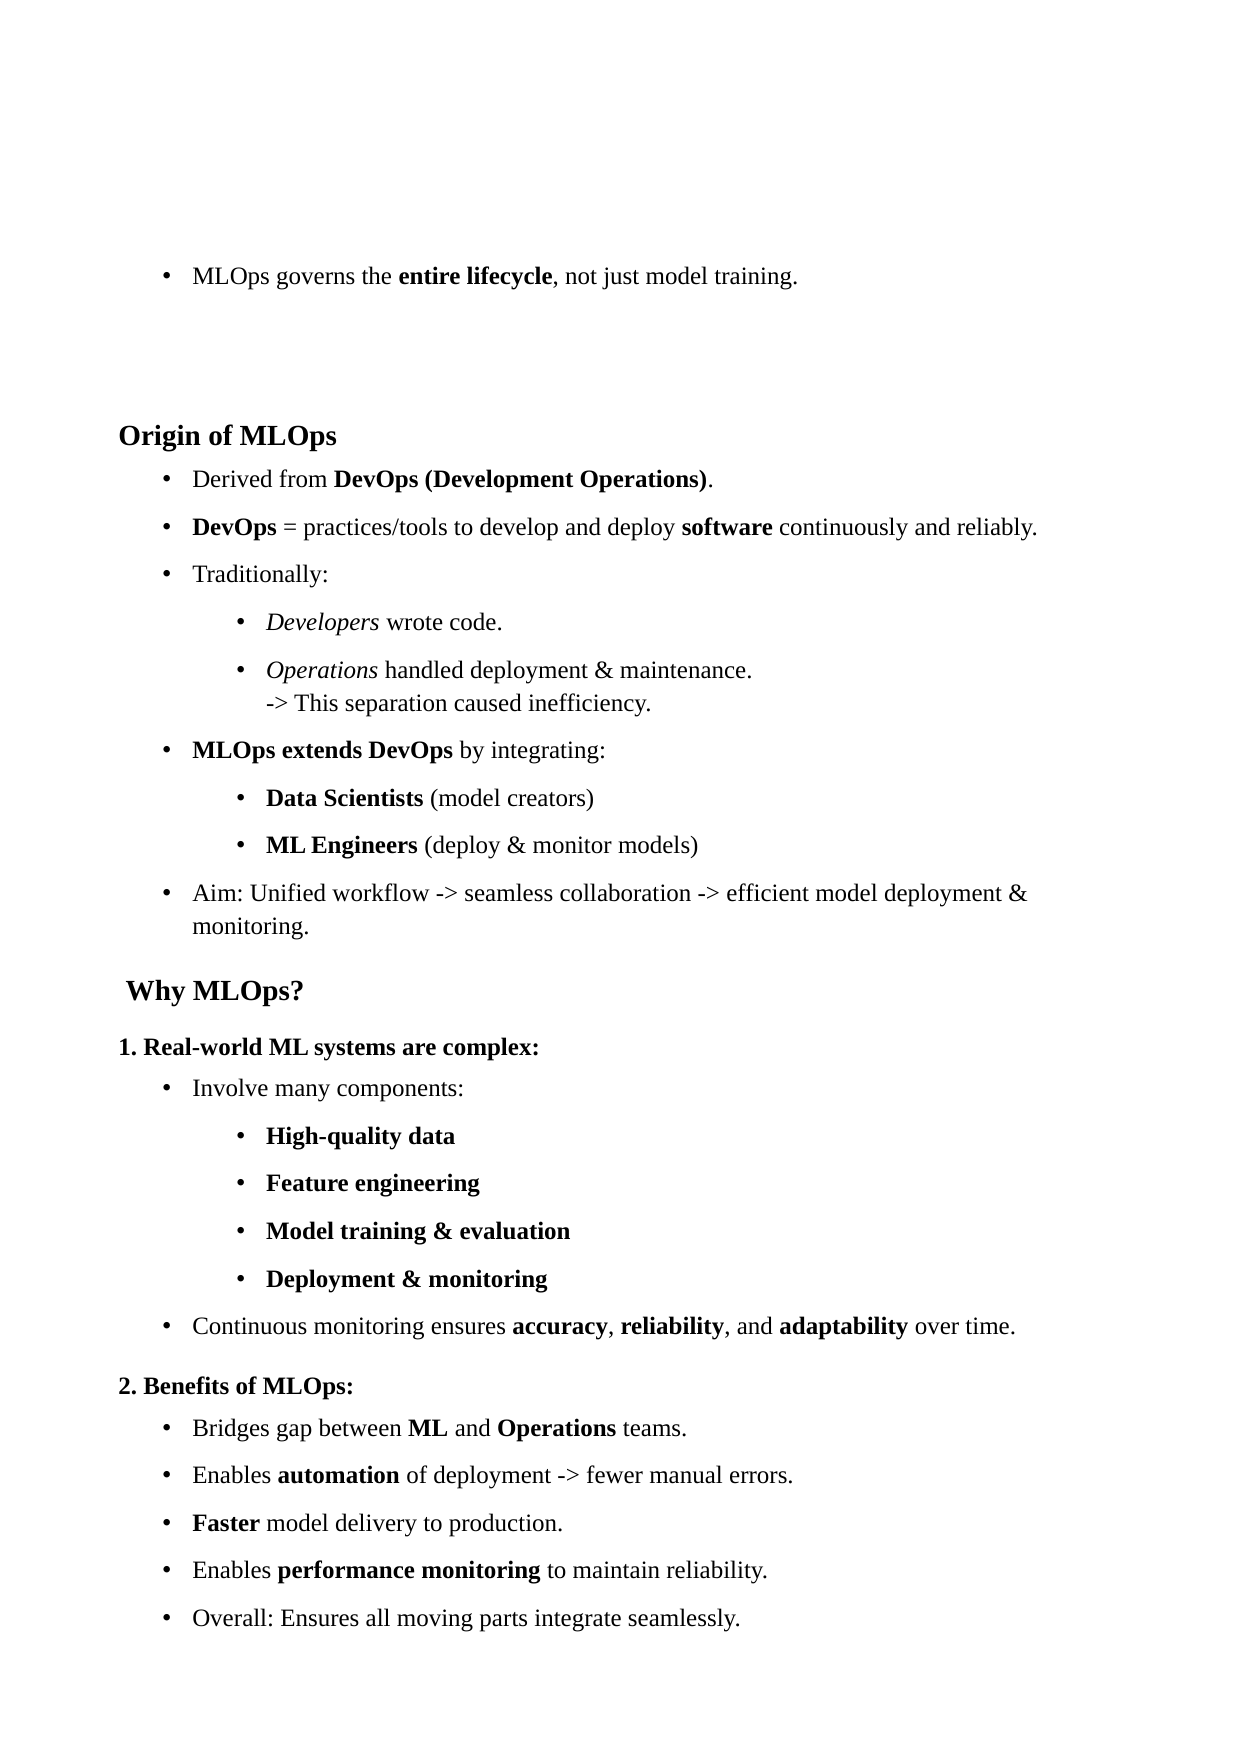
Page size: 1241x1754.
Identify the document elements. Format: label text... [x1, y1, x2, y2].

list DevOps = practices/tools to develop and deploy software continuously and reliably. [162, 512, 1122, 541]
list Operations handled deployment & maintenance. -> This separation caused inefficiency. [236, 655, 1122, 717]
list MLOps governs the entire lifecycle, not just model training. [162, 261, 1122, 290]
list High-quality data [236, 1121, 1122, 1149]
list Continuous monitoring ensures accuracy, reliability, and adaptability over time. [162, 1311, 1122, 1340]
list Involve many components: [162, 1073, 1122, 1102]
subtitle Why MLOps? [118, 973, 1122, 1007]
subtitle Origin of MLOps [118, 418, 1122, 452]
list MLOps extends DevOps by integrating: [162, 735, 1122, 764]
list Overall: Ensures all moving parts integrate seamlessly. [162, 1603, 1122, 1632]
list Developers wrote code. [236, 607, 1122, 636]
list Model training & evaluation [236, 1216, 1122, 1245]
list Enables automation of deployment -> fewer manual errors. [162, 1460, 1122, 1489]
list Bridges gap between ML and Operations teams. [162, 1413, 1122, 1441]
list Data Scientists (model creators) [236, 783, 1122, 812]
subtitle 1. Real-world ML systems are complex: [118, 1032, 1122, 1061]
list Derived from DevOps (Development Operations). [162, 464, 1122, 493]
list Faster model delivery to production. [162, 1508, 1122, 1537]
list Feature engineering [236, 1168, 1122, 1197]
list Traditionally: [162, 559, 1122, 588]
list Enables performance monitoring to maintain reliability. [162, 1555, 1122, 1584]
subtitle 2. Benefits of MLOps: [118, 1371, 1122, 1400]
list ML Engineers (deploy & monitor models) [236, 831, 1122, 859]
list Aim: Unified workflow -> seamless collaboration -> efficient model deployment & monitoring. [162, 878, 1122, 940]
list Deployment & monitoring [236, 1264, 1122, 1292]
